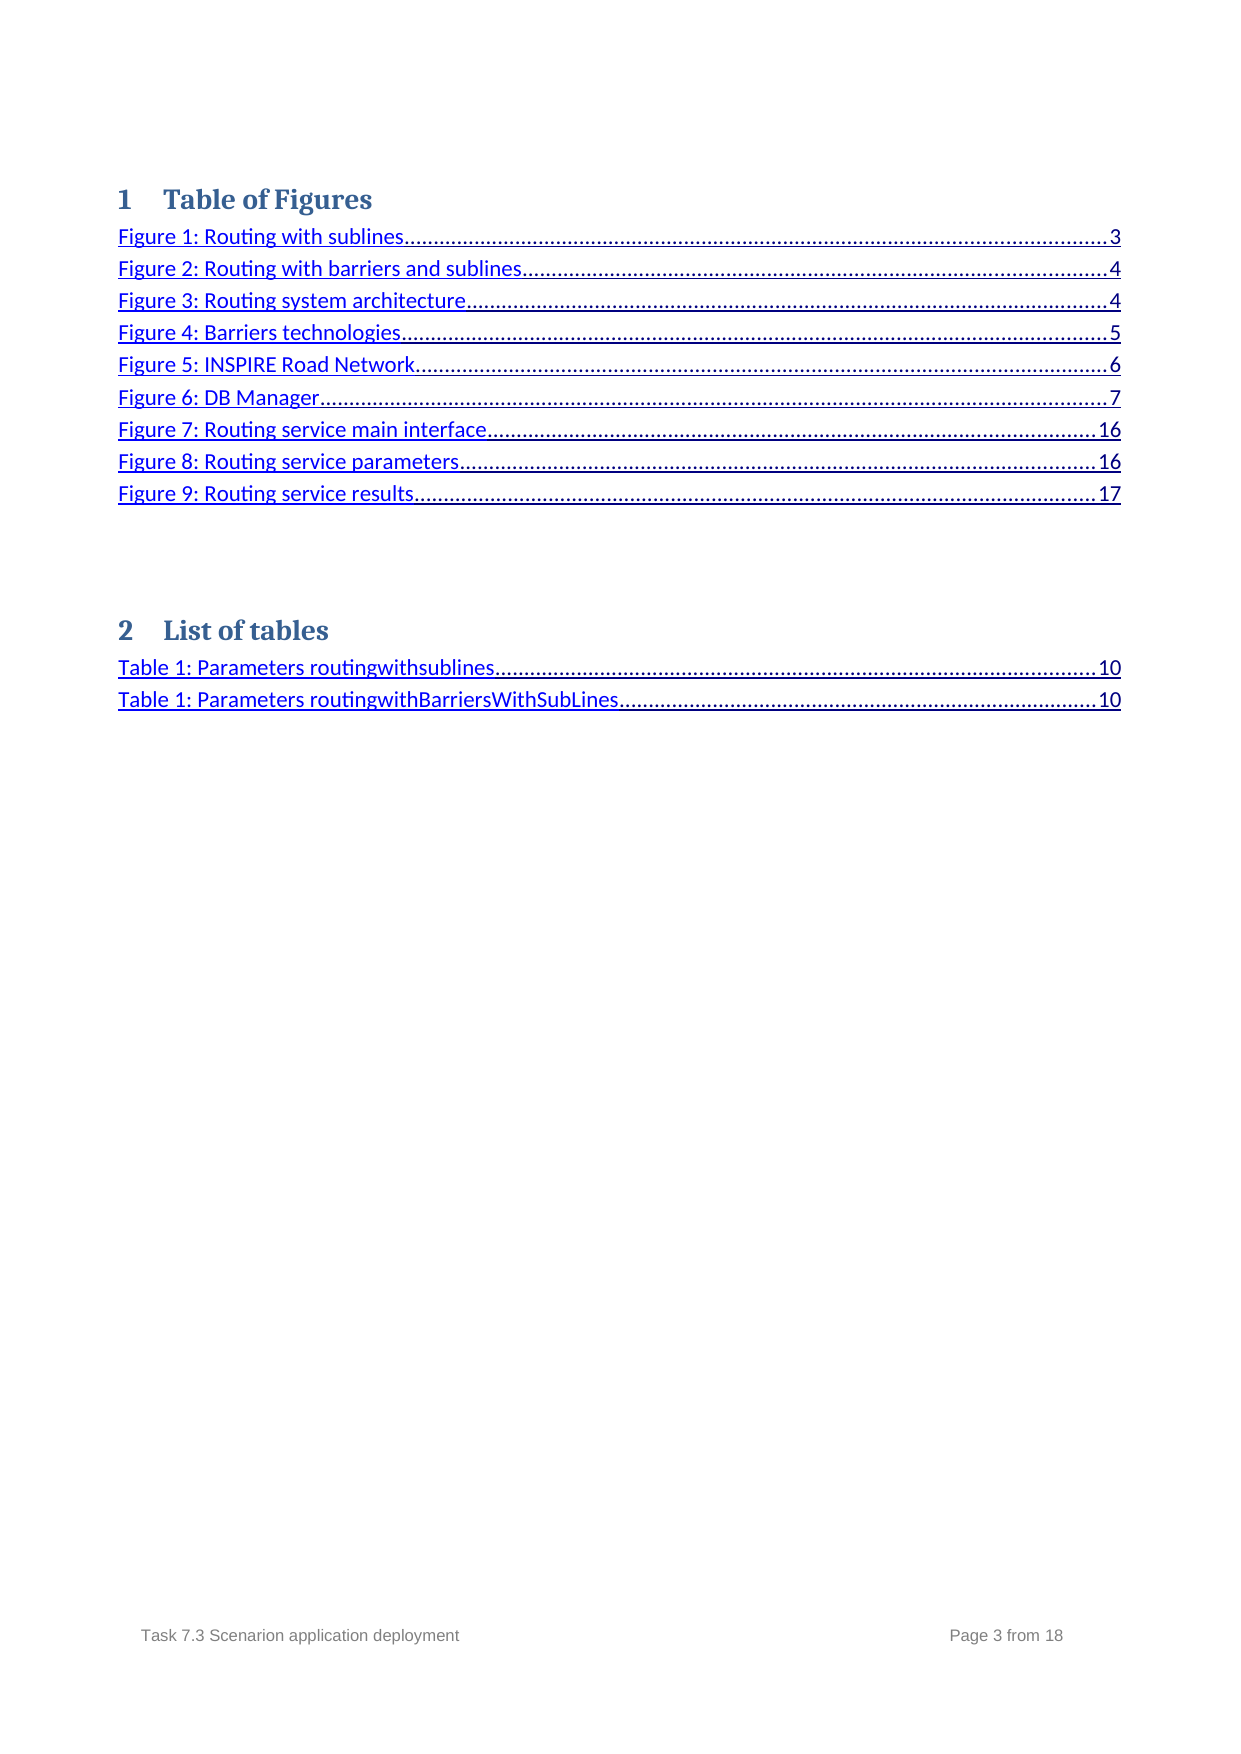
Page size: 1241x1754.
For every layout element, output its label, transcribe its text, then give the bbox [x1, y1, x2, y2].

text Figure 1: Routing with sublines 3 [118, 222, 1122, 250]
text Table 1: Parameters routingwithBarriersWithSubLines 10 [118, 685, 1122, 713]
text Figure 6: DB Manager 7 [118, 383, 1122, 411]
text Figure 8: Routing service parameters 16 [118, 447, 1122, 475]
text Figure 4: Barriers technologies 5 [118, 318, 1122, 346]
text Figure 2: Routing with barriers and sublines 4 [118, 254, 1122, 282]
text Figure 9: Routing service results 17 [118, 479, 1122, 507]
text Figure 3: Routing system architecture 4 [118, 286, 1122, 314]
text Figure 7: Routing service main interface 16 [118, 415, 1122, 443]
text Table 1: Parameters routingwithsublines 10 [118, 653, 1122, 681]
subtitle List of tables [118, 614, 1122, 648]
text Figure 5: INSPIRE Road Network 6 [118, 351, 1122, 378]
subtitle Table of Figures [118, 183, 1122, 217]
